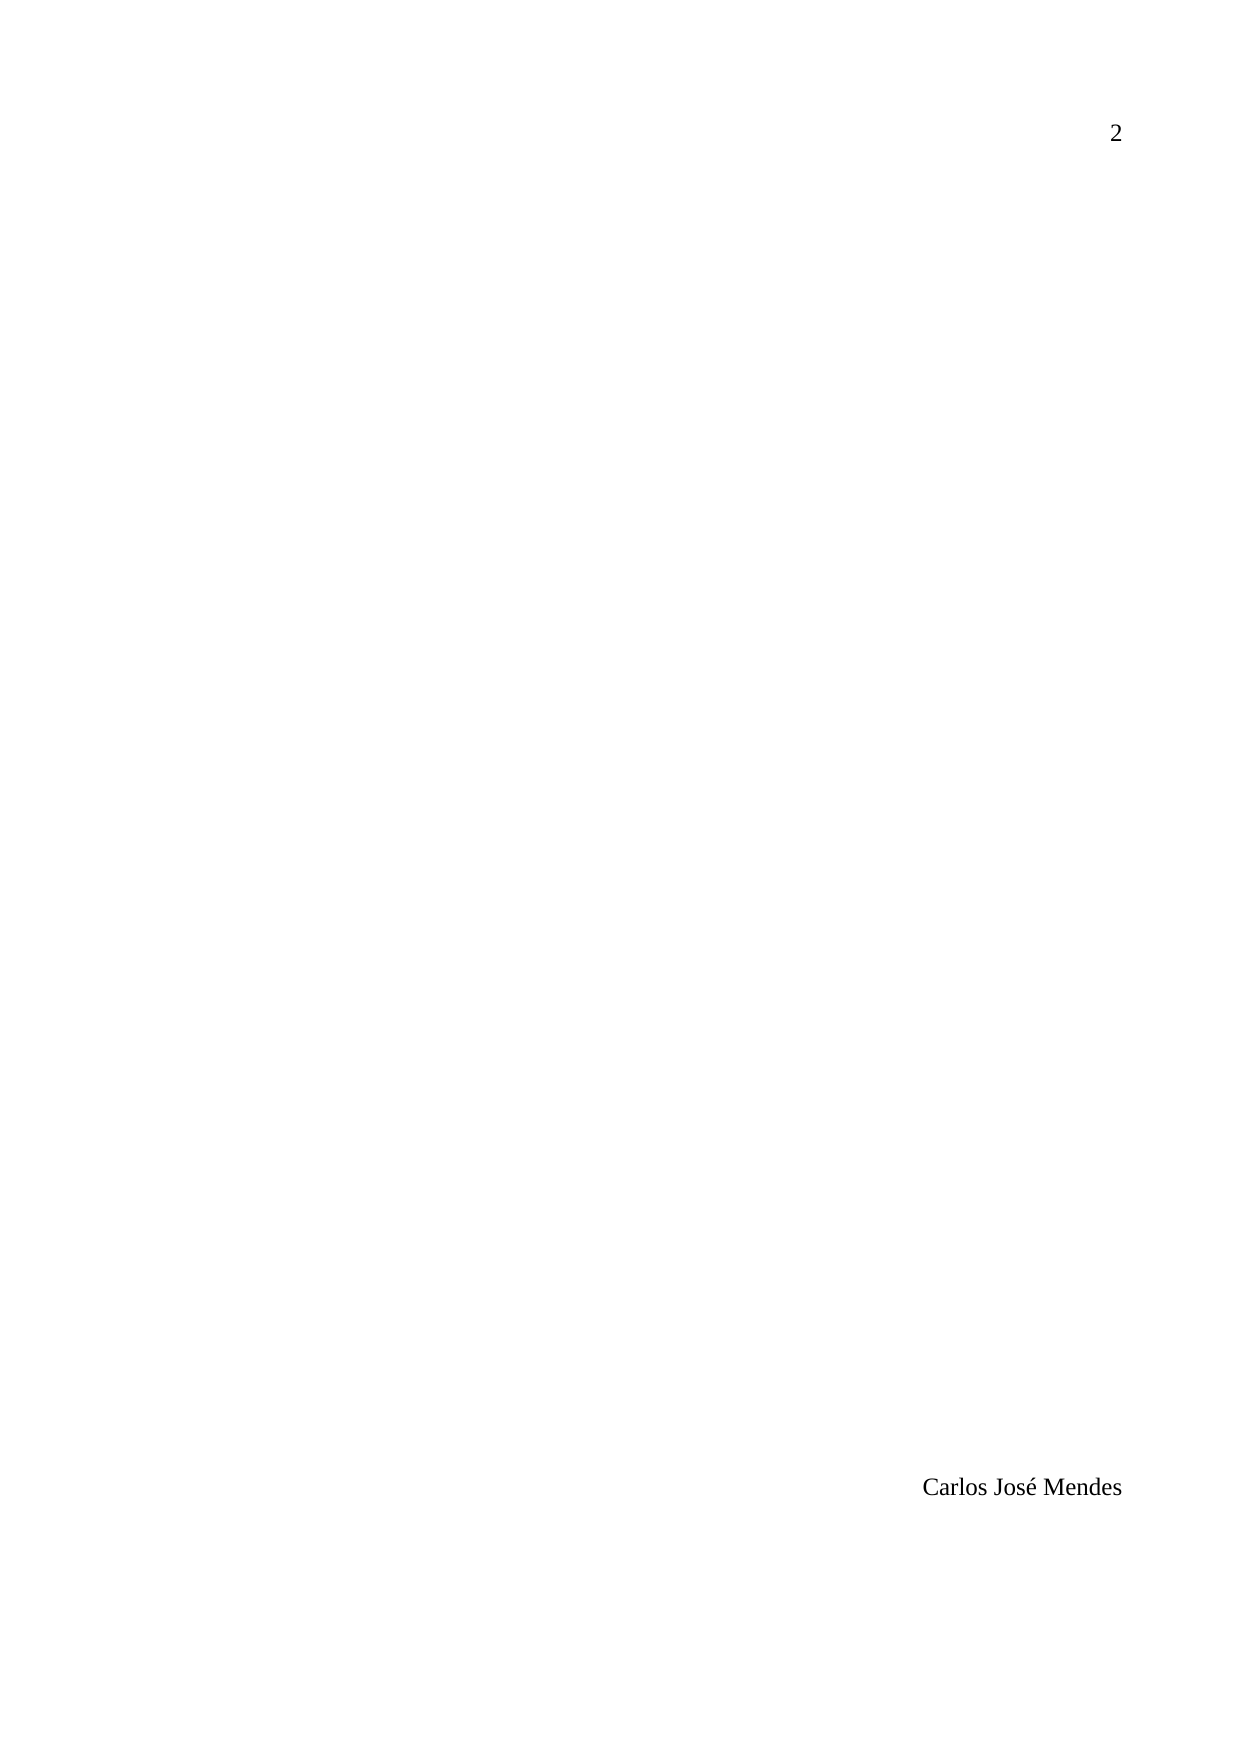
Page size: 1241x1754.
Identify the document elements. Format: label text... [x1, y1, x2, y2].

text Carlos José Mendes [177, 1472, 1122, 1500]
